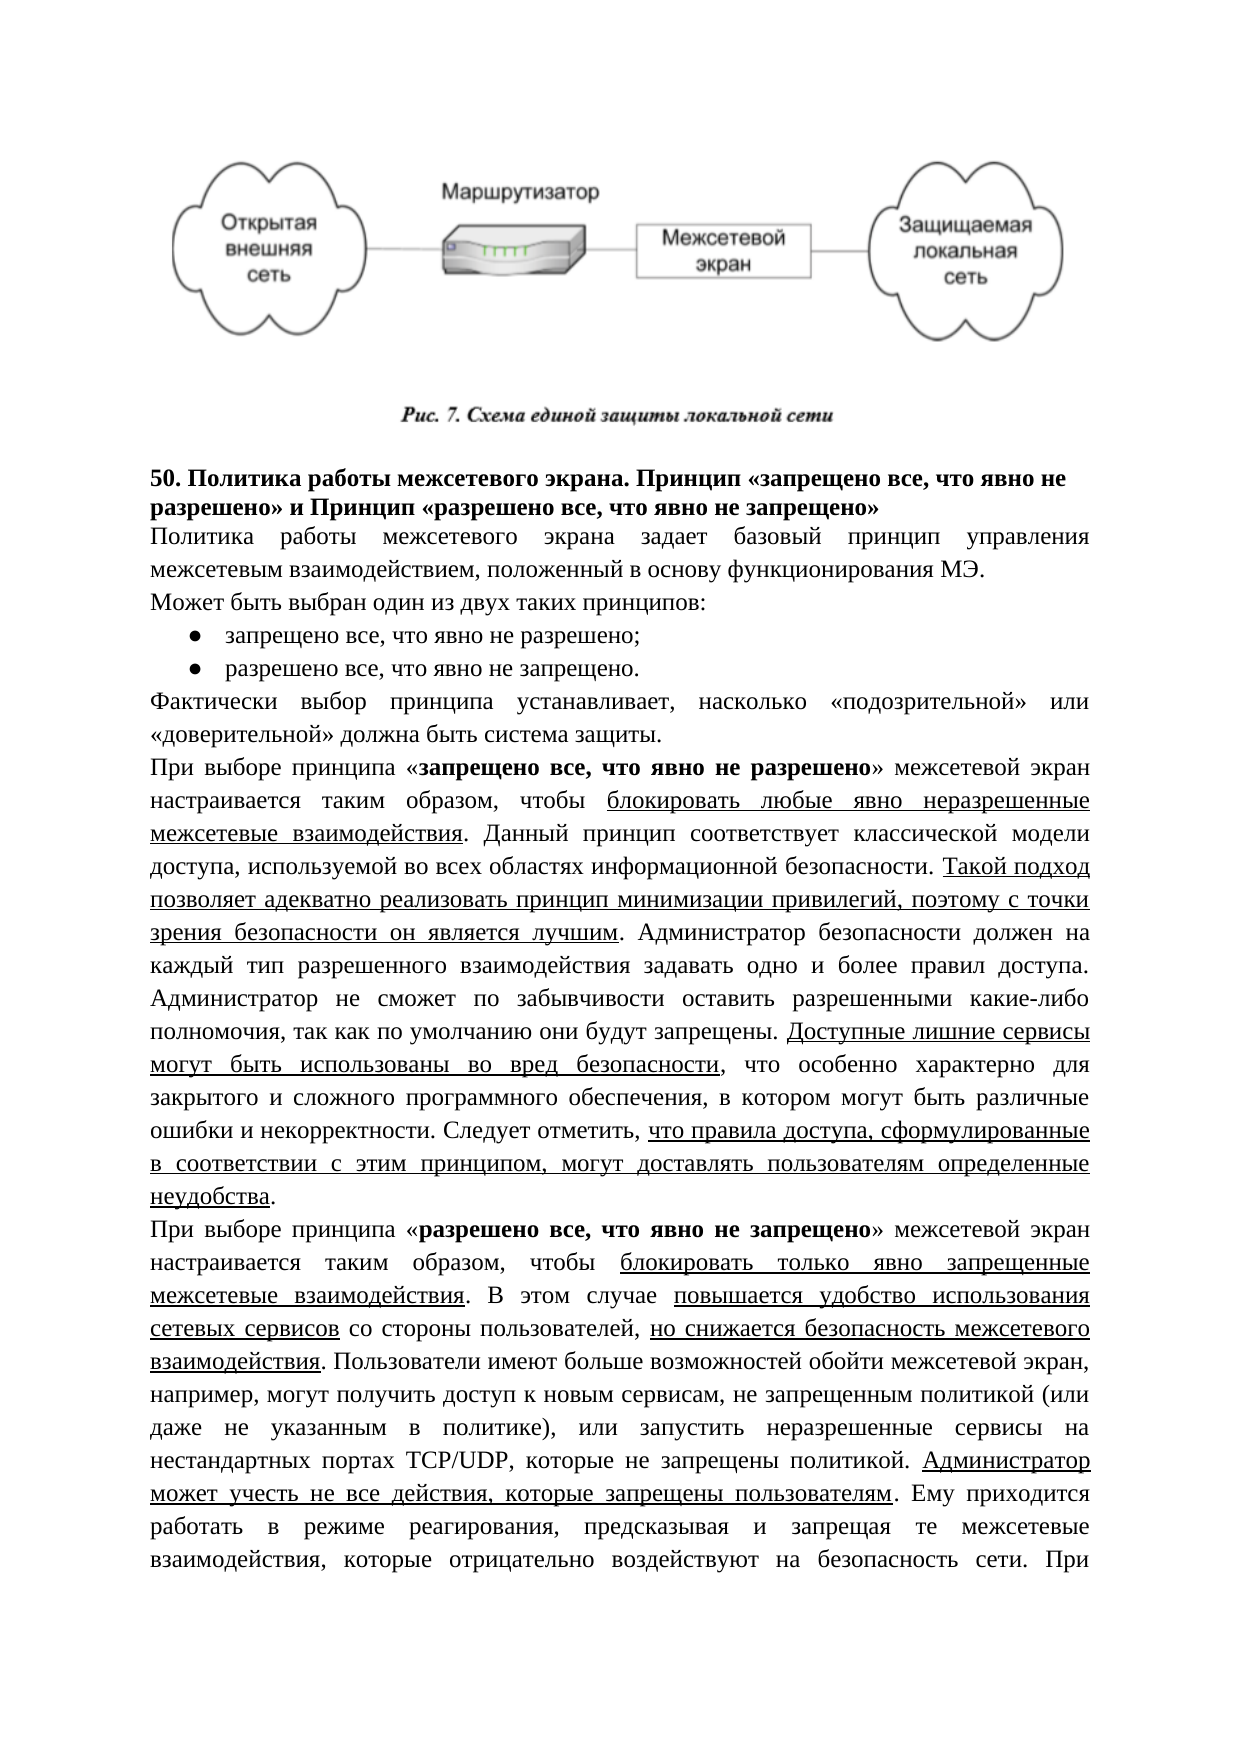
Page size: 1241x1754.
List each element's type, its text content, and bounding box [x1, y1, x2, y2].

title 50. Политика работы межсетевого экрана. Принцип «запрещено все, что явно не разрешено» и Принцип «разрешено все, что явно не запрещено» [150, 463, 1090, 521]
picture [150, 150, 1091, 430]
list запрещено все, что явно не разрешено; [187, 620, 1090, 648]
text Политика работы межсетевого экрана задает базовый принцип управления межсетевым взаимодействием, положенный в основу функционирования МЭ. [150, 521, 1090, 582]
list разрешено все, что явно не запрещено. [187, 653, 1090, 682]
text При выборе принципа «запрещено все, что явно не разрешено» межсетевой экран настраивается таким образом, чтобы блокировать любые явно неразрешенные межсетевые взаимодействия. Данный принцип соответствует классической модели доступа, используемой во всех областях информационной безопасности. Такой подход позволяет адекватно реализовать принцип минимизации привилегий, поэтому с точки [150, 752, 1090, 909]
text Фактически выбор принципа устанавливает, насколько «подозрительной» или «доверительной» должна быть система защиты. [150, 686, 1090, 748]
text зрения безопасности он является лучшим. Администратор безопасности должен на каждый тип разрешенного взаимодействия задавать одно и более правил доступа. Администратор не сможет по забывчивости оставить разрешенными какие-либо полномочия, так как по умолчанию они будут запрещены. Доступные лишние сервисы могут быть использованы во вред безопасности, что особенно характерно для закрытого и сложного программного обеспечения, в котором могут быть различные ошибки и некорректности. Следует отметить, что правила доступа, сформулированные в соответствии с этим принципом, могут доставлять пользователям определенные [150, 910, 1090, 1173]
text неудобства. [150, 1174, 1090, 1210]
text При выборе принципа «разрешено все, что явно не запрещено» межсетевой экран настраивается таким образом, чтобы блокировать только явно запрещенные межсетевые взаимодействия. В этом случае повышается удобство использования сетевых сервисов со стороны пользователей, но снижается безопасность межсетевого взаимодействия. Пользователи имеют больше возможностей обойти межсетевой экран, например, могут получить доступ к новым сервисам, не запрещенным политикой (или даже не указанным в политике), или запустить неразрешенные сервисы на нестандартных портах TCP/UDP, которые не запрещены политикой. Администратор может учесть не все действия, которые запрещены пользователям. Ему приходится работать в режиме реагирования, предсказывая и запрещая те межсетевые взаимодействия, которые отрицательно воздействуют на безопасность сети. При [150, 1214, 1090, 1573]
text Может быть выбран один из двух таких принципов: [150, 587, 1090, 616]
